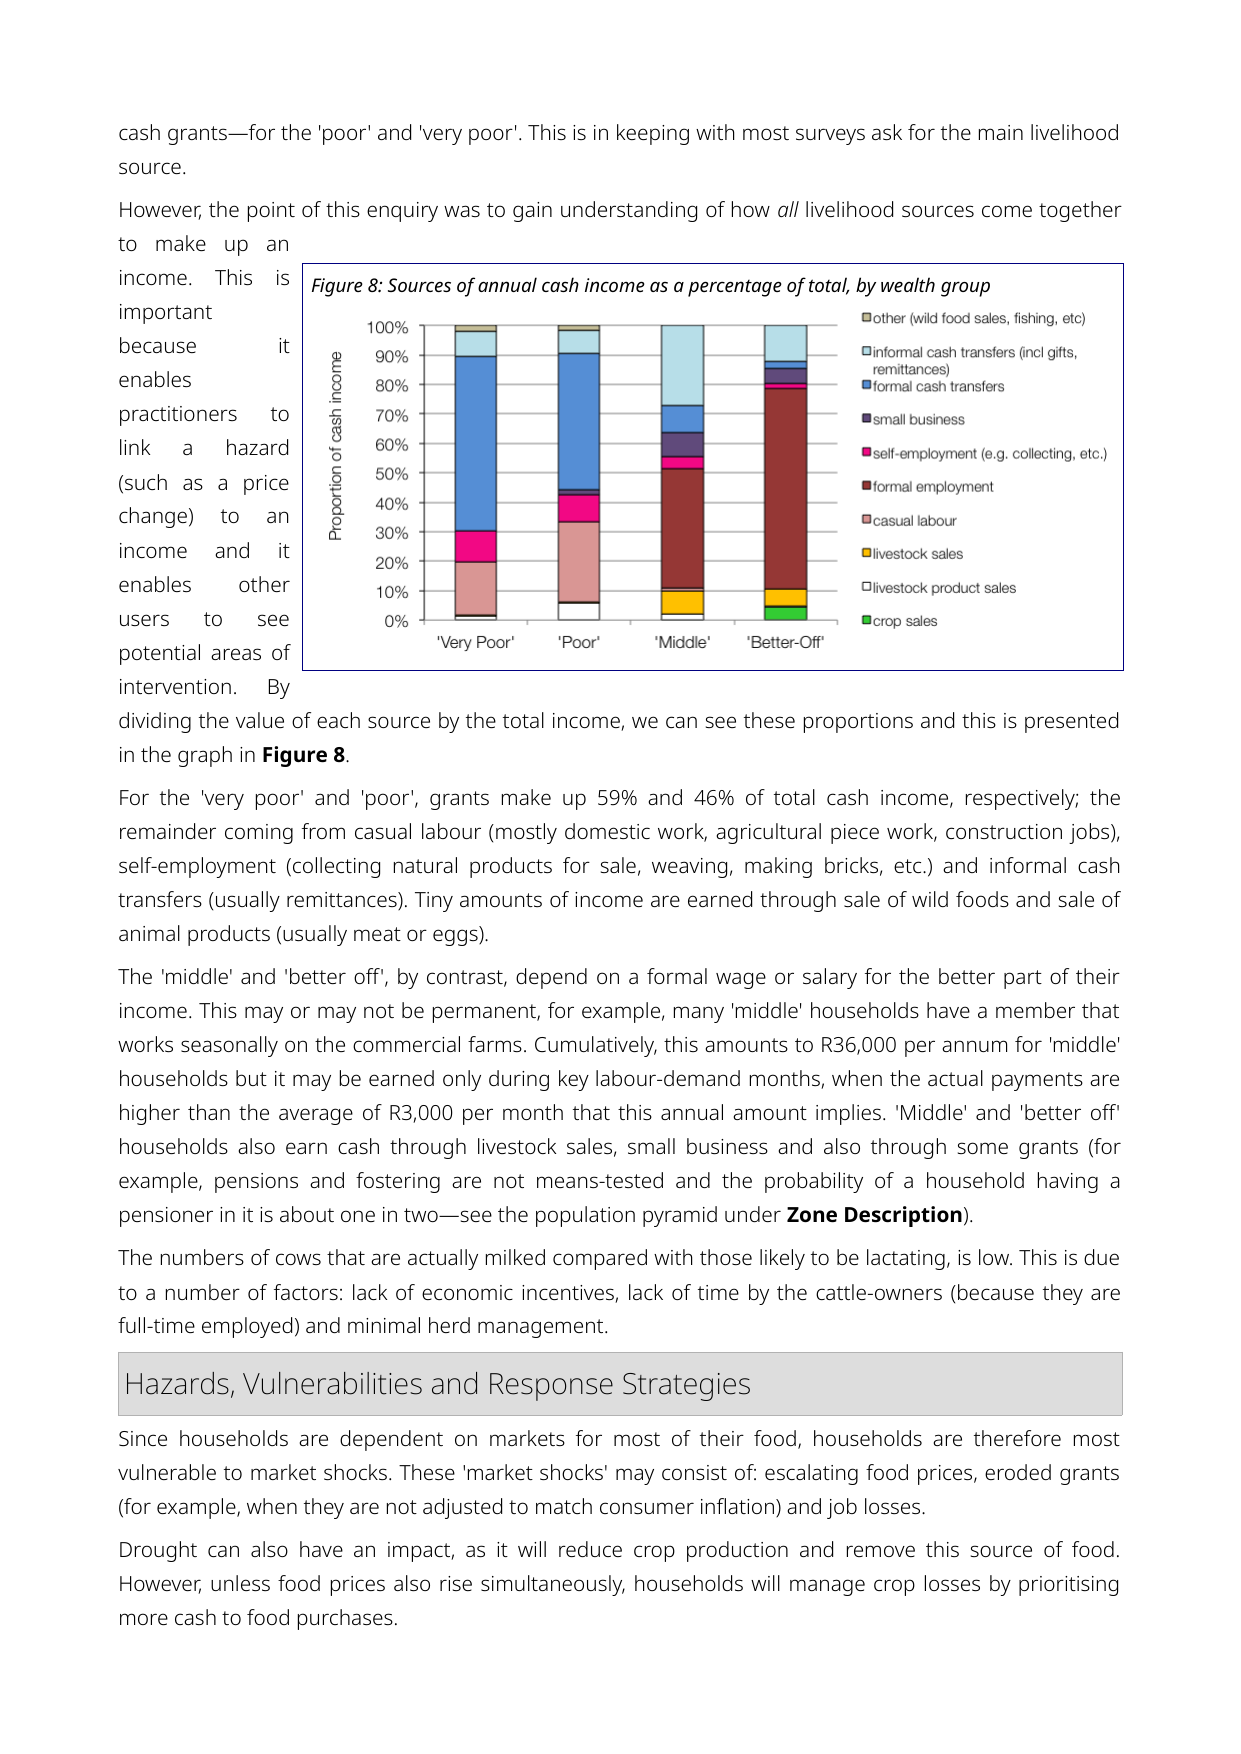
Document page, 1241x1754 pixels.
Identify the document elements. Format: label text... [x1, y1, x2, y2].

picture [313, 310, 1112, 653]
table_header Hazards, Vulnerabilities and Response Strategies [119, 1353, 1122, 1415]
text Figure 8: Sources of annual cash income as a percentage of total, by wealth group [311, 272, 1114, 297]
text Since households are dependent on markets for most of their food, households are therefore most vulnerable to market shocks. These 'market shocks' may consist of: escalating food prices, eroded grants (for example, when they are not adjusted to match consumer inflation) and job losses. [118, 1424, 1122, 1520]
text The 'middle' and 'better off', by contrast, depend on a formal wage or salary for the better part of their income. This may or may not be permanent, for example, many 'middle' households have a member that works seasonally on the commercial farms. Cumulatively, this amounts to R36,000 per annum for 'middle' households but it may be earned only during key labour-demand months, when the actual payments are higher than the average of R3,000 per month that this annual amount implies. 'Middle' and 'better off' households also earn cash through livestock sales, small business and also through some grants (for example, pensions and fostering are not means-tested and the probability of a household having a pensioner in it is about one in two—see the population pyramid under Zone Description). [118, 962, 1122, 1229]
text However, the point of this enquiry was to gain understanding of how all livelihood sources come together to make up an income. This is important because it enables practitioners to link a hazard (such as a price change) to an income and it enables other users to see potential areas of intervention. By dividing the value of each source by the total income, we can see these proportions and this is presented in the graph in Figure 8. [303, 264, 1123, 670]
text However, the point of this enquiry was to gain understanding of how all livelihood sources come together to make up an income. This is important because it enables practitioners to link a hazard (such as a price change) to an income and it enables other users to see potential areas of intervention. By dividing the value of each source by the total income, we can see these proportions and this is presented in the graph in Figure 8. [118, 195, 1122, 768]
text Drought can also have an impact, as it will reduce crop production and remove this source of food. However, unless food prices also rise simultaneously, households will manage crop losses by prioritising more cash to food purchases. [118, 1535, 1122, 1631]
text The main sources of cash incomes in the zone are: formal employment—for the 'middle' and 'better off'—and cash grants—for the 'poor' and 'very poor'. This is in keeping with most surveys ask for the main livelihood source. [118, 118, 1122, 181]
text The numbers of cows that are actually milked compared with those likely to be lactating, is low. This is due to a number of factors: lack of economic incentives, lack of time by the cattle-owners (because they are full-time employed) and minimal herd management. [118, 1243, 1122, 1340]
text For the 'very poor' and 'poor', grants make up 59% and 46% of total cash income, respectively; the remainder coming from casual labour (mostly domestic work, agricultural piece work, construction jobs), self-employment (collecting natural products for sale, weaving, making bricks, etc.) and informal cash transfers (usually remittances). Tiny amounts of income are earned through sale of wild foods and sale of animal products (usually meat or eggs). [118, 783, 1122, 948]
